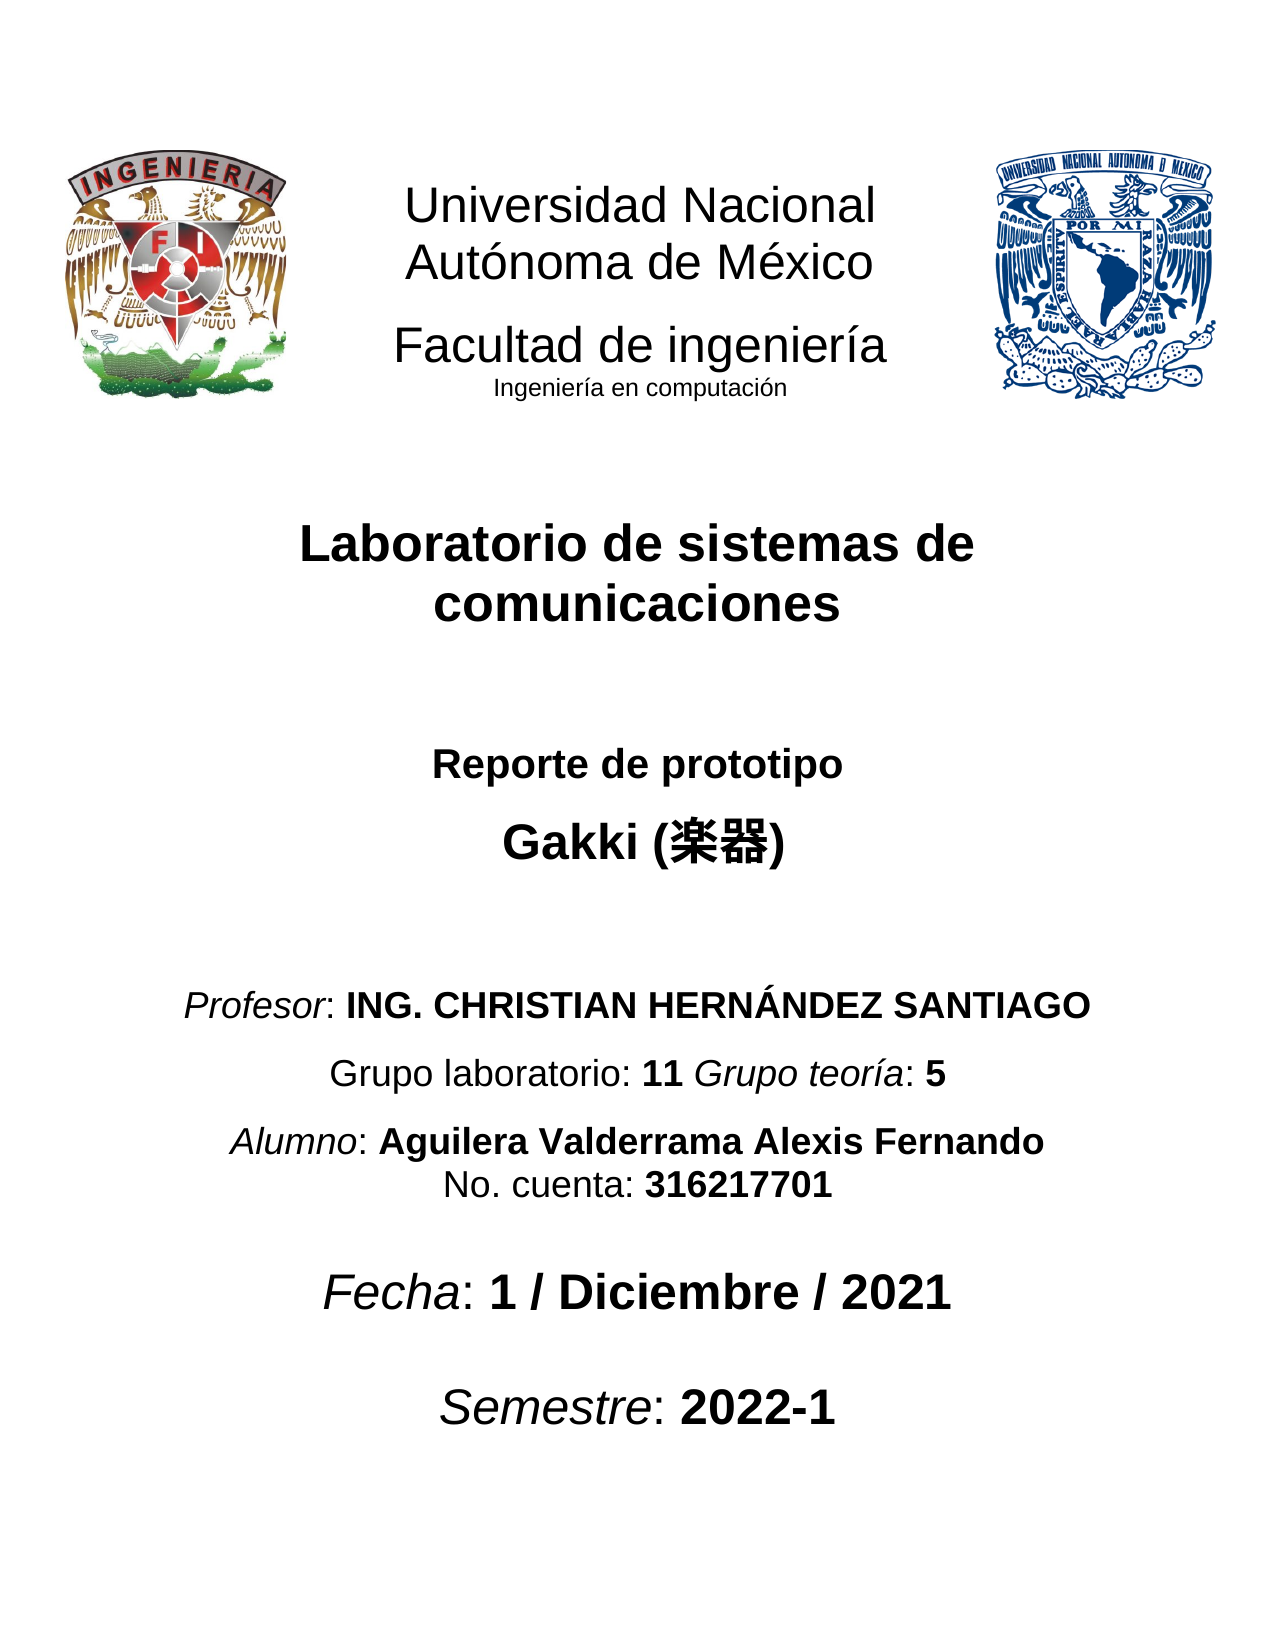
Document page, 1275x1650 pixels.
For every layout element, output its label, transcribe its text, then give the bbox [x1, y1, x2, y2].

text Gakki (楽器) [150, 813, 1125, 871]
text Profesor: ING. CHRISTIAN HERNÁNDEZ SANTIAGO [150, 983, 1125, 1026]
picture [994, 150, 1216, 399]
picture [65, 150, 287, 399]
text Alumno: Aguilera Valderrama Alexis Fernando No. cuenta: 316217701 Fecha: 1 / Diciembre / 2021 Semestre: 2022-1 [150, 1119, 1125, 1435]
text Reporte de prototipo [150, 740, 1125, 788]
text Laboratorio de sistemas de comunicaciones [150, 512, 1125, 632]
text Grupo laboratorio: 11 Grupo teoría: 5 [150, 1051, 1125, 1094]
text Universidad Nacional Autónoma de México [287, 175, 994, 290]
text Facultad de ingeniería Ingeniería en computación [150, 315, 1125, 459]
